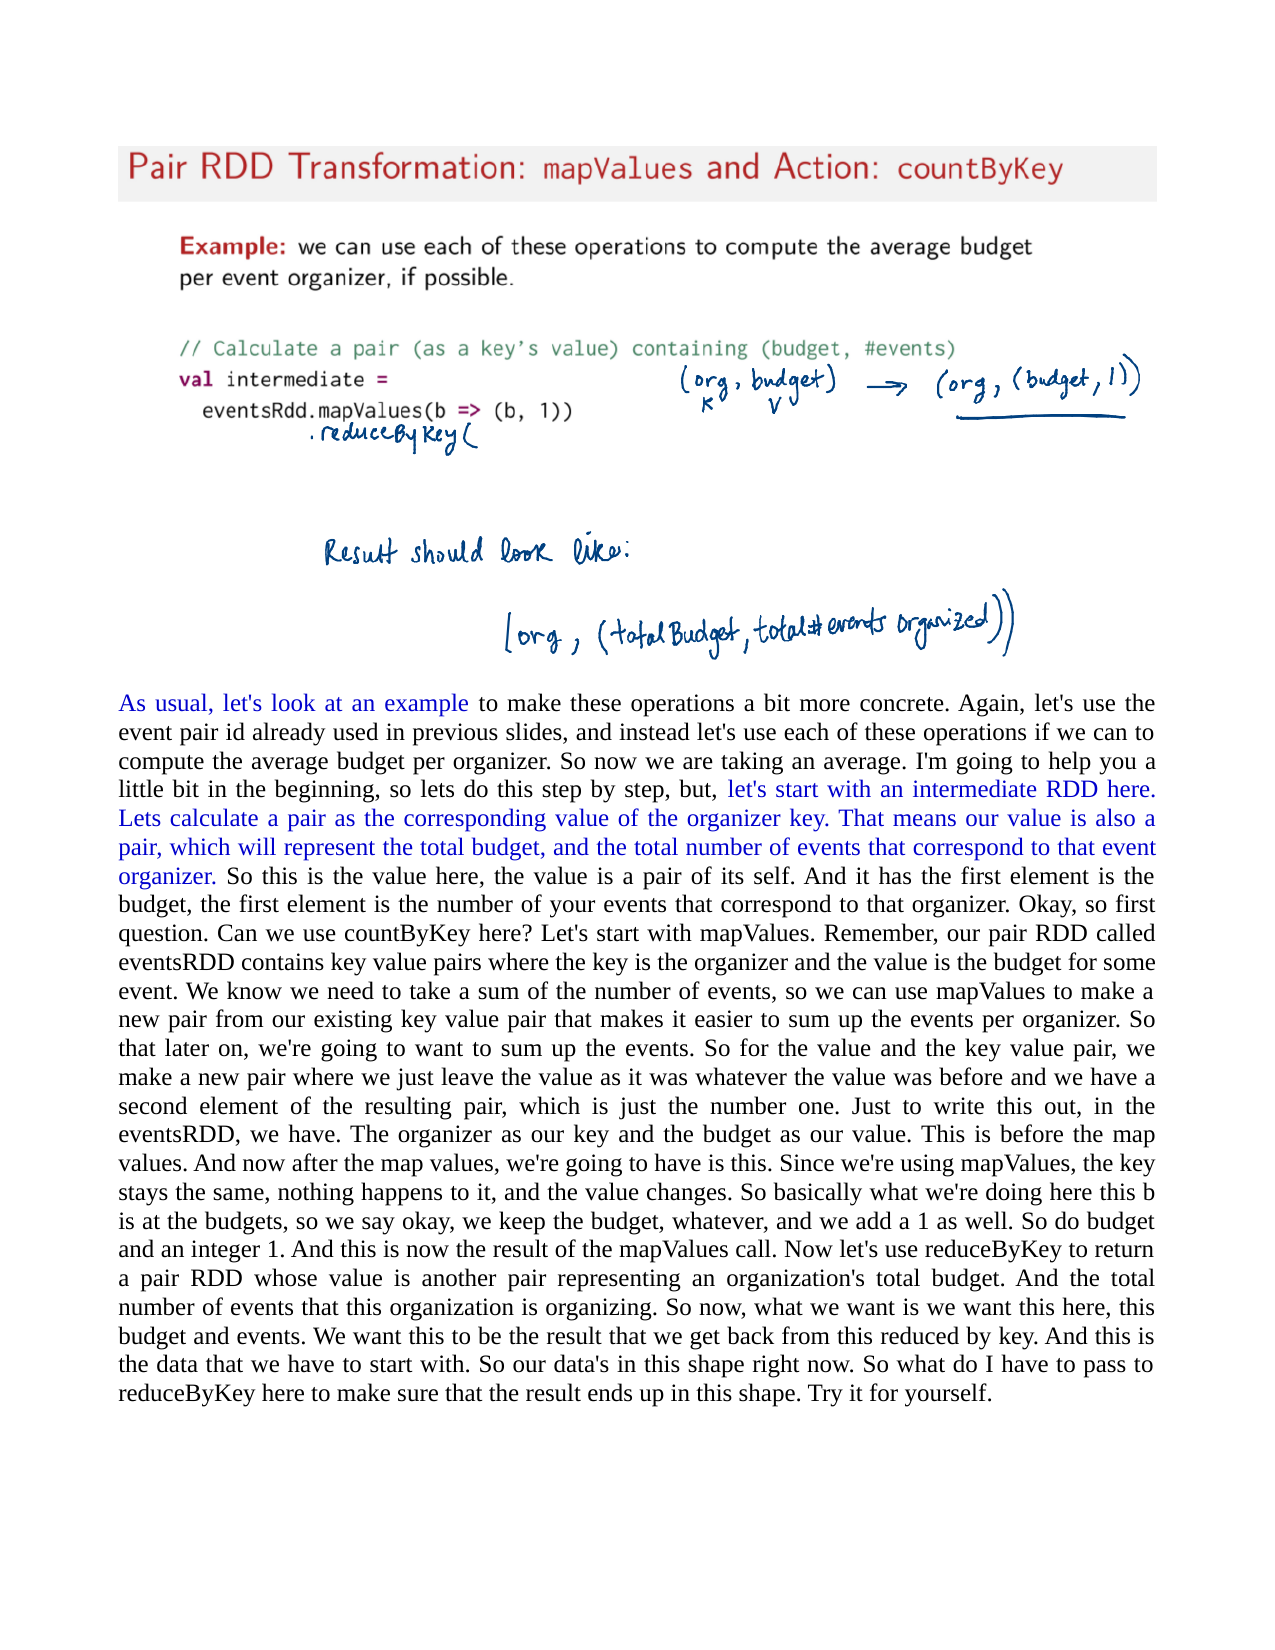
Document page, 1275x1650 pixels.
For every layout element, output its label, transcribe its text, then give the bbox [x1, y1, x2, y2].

picture [118, 146, 1157, 660]
text As usual, let's look at an example to make these operations a bit more concrete. Again, let's use the event pair id already used in previous slides, and instead let's use each of these operations if we can to compute the average budget per organizer. So now we are taking an average. I'm going to help you a little bit in the beginning, so lets do this step by step, but, let's start with an intermediate RDD here. Lets calculate a pair as the corresponding value of the organizer key. That means our value is also a pair, which will represent the total budget, and the total number of events that correspond to that event organizer. So this is the value here, the value is a pair of its self. And it has the first element is the budget, the first element is the number of your events that correspond to that organizer. Okay, so first question. Can we use countByKey here? Let's start with mapValues. Remember, our pair RDD called eventsRDD contains key value pairs where the key is the organizer and the value is the budget for some event. We know we need to take a sum of the number of events, so we can use mapValues to make a new pair from our existing key value pair that makes it easier to sum up the events per organizer. So that later on, we're going to want to sum up the events. So for the value and the key value pair, we make a new pair where we just leave the value as it was whatever the value was before and we have a second element of the resulting pair, which is just the number one. Just to write this out, in the eventsRDD, we have. The organizer as our key and the budget as our value. This is before the map values. And now after the map values, we're going to have is this. Since we're using mapValues, the key stays the same, nothing happens to it, and the value changes. So basically what we're doing here this b is at the budgets, so we say okay, we keep the budget, whatever, and we add a 1 as well. So do budget and an integer 1. And this is now the result of the mapValues call. Now let's use reduceByKey to return a pair RDD whose value is another pair representing an organization's total budget. And the total number of events that this organization is organizing. So now, what we want is we want this here, this budget and events. We want this to be the result that we get back from this reduced by key. And this is the data that we have to start with. So our data's in this shape right now. So what do I have to pass to reduceByKey here to make sure that the result ends up in this shape. Try it for yourself. [118, 688, 1157, 1407]
